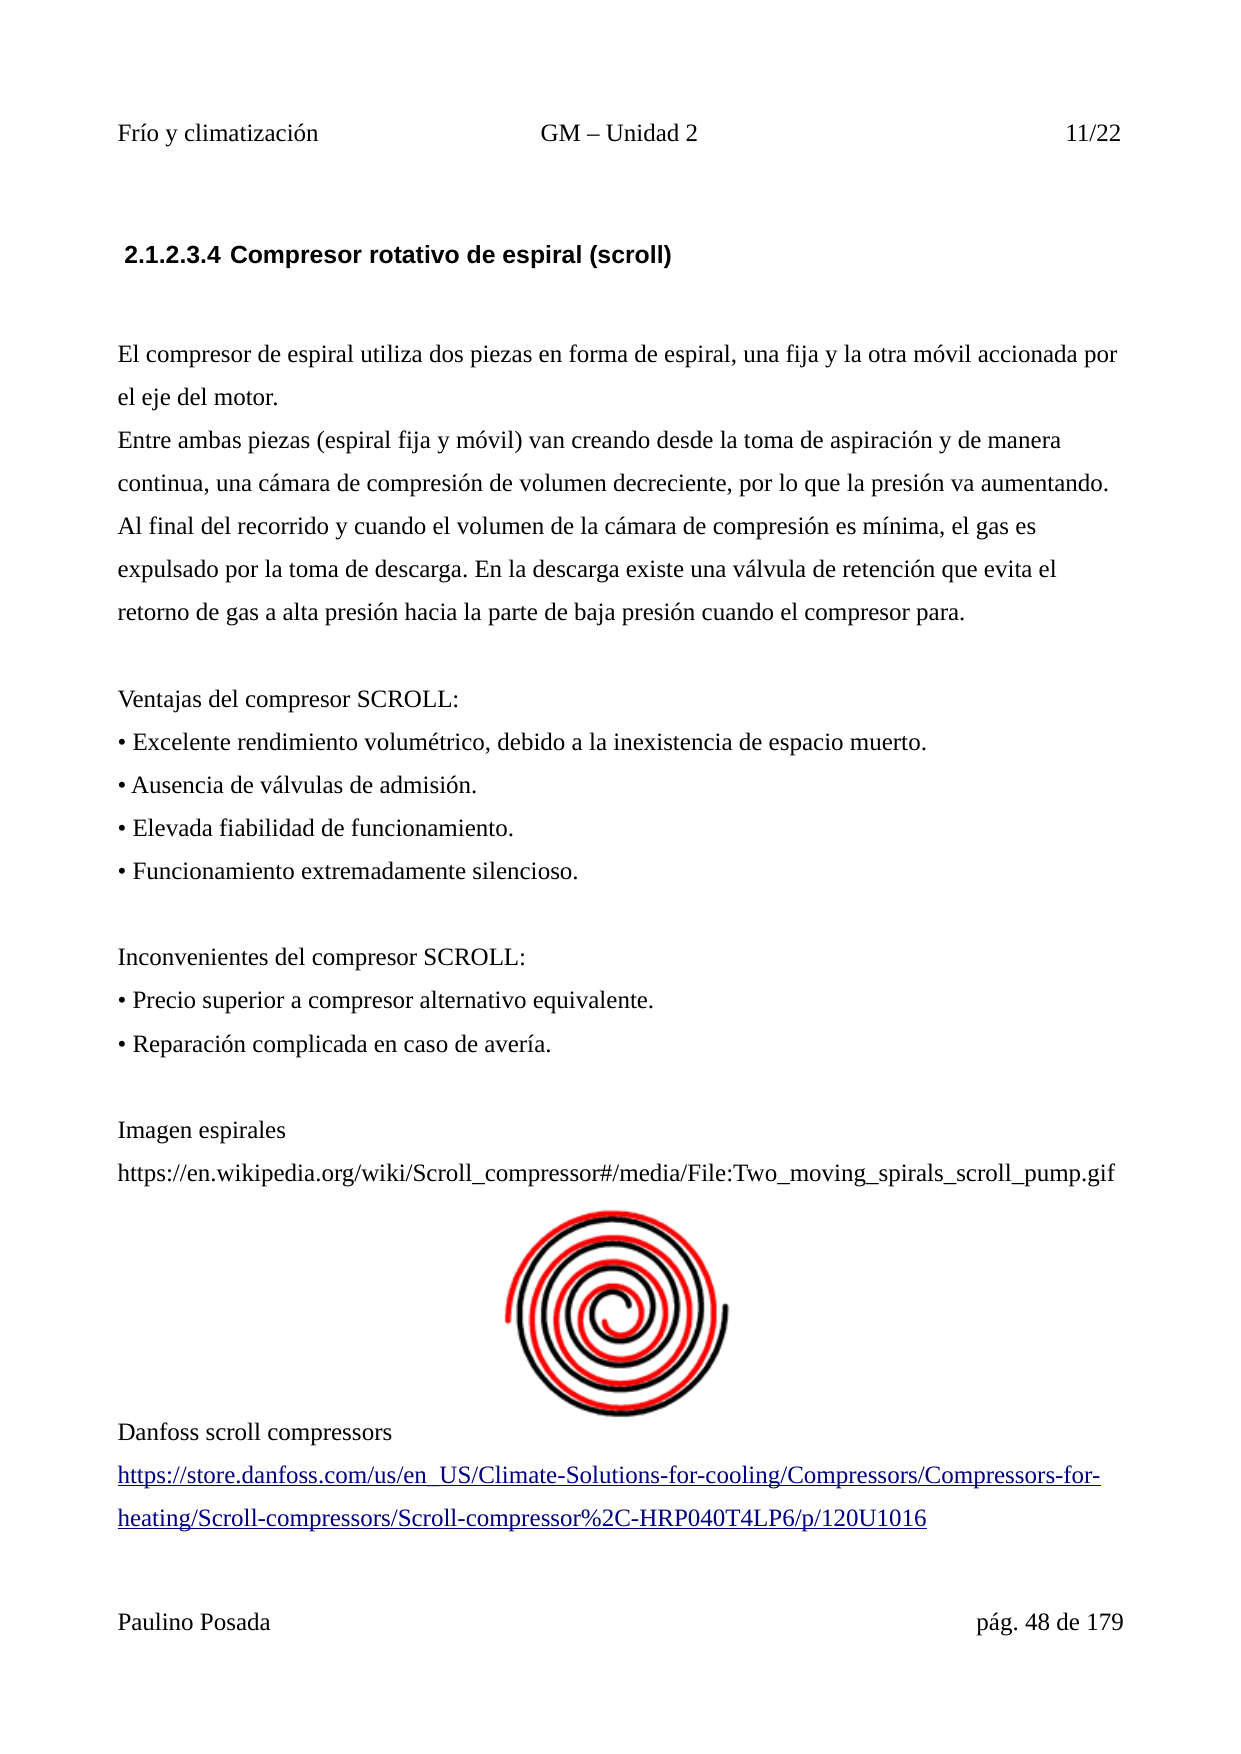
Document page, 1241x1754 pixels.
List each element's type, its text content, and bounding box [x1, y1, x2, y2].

text Inconvenientes del compresor SCROLL: [117, 942, 1123, 971]
text El compresor de espiral utiliza dos piezas en forma de espiral, una fija y la otra móvil accionada por el eje del motor. [117, 339, 1123, 411]
text • Ausencia de válvulas de admisión. [117, 770, 1123, 799]
text • Funcionamiento extremadamente silencioso. [117, 856, 1123, 885]
text • Excelente rendimiento volumétrico, debido a la inexistencia de espacio muerto. [117, 727, 1123, 756]
text Imagen espirales [117, 1115, 1123, 1144]
text Ventajas del compresor SCROLL: [117, 684, 1123, 712]
text • Precio superior a compresor alternativo equivalente. [117, 986, 1123, 1014]
subtitle Compresor rotativo de espiral (scroll) [117, 240, 1123, 269]
text • Reparación complicada en caso de avería. [117, 1029, 1123, 1057]
text • Elevada fiabilidad de funcionamiento. [117, 813, 1123, 842]
text https://store.danfoss.com/us/en_US/Climate-Solutions-for-cooling/Compressors/Compressors-for-heating/Scroll-compressors/Scroll-compressor%2C-HRP040T4LP6/p/120U1016 [117, 1460, 1123, 1532]
picture [496, 1201, 745, 1439]
text Danfoss scroll compressors [117, 1417, 1123, 1446]
text https://en.wikipedia.org/wiki/Scroll_compressor#/media/File:Two_moving_spirals_scroll_pump.gif [117, 1158, 1123, 1187]
text Entre ambas piezas (espiral fija y móvil) van creando desde la toma de aspiración y de manera continua, una cámara de compresión de volumen decreciente, por lo que la presión va aumentando. Al final del recorrido y cuando el volumen de la cámara de compresión es mínima, el gas es expulsado por la toma de descarga. En la descarga existe una válvula de retención que evita el retorno de gas a alta presión hacia la parte de baja presión cuando el compresor para. [117, 425, 1123, 626]
